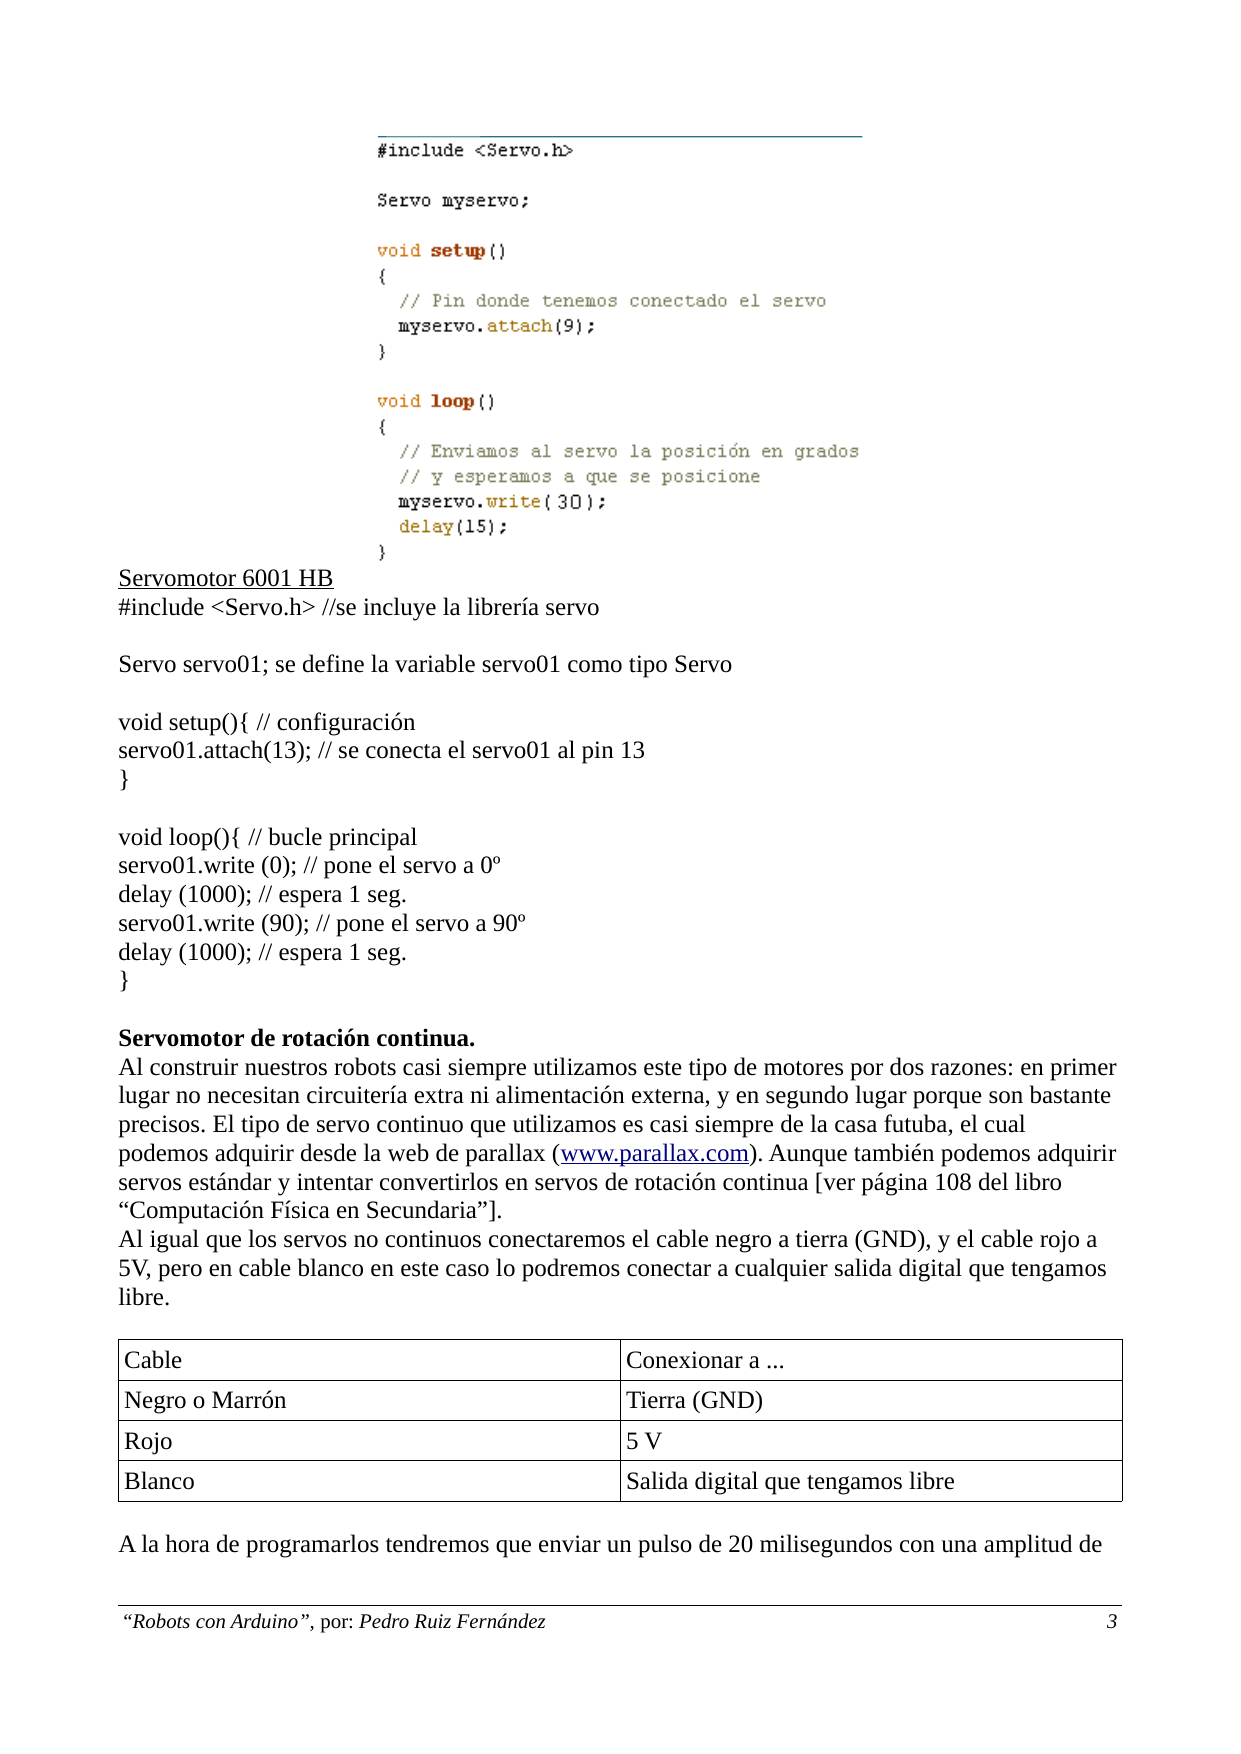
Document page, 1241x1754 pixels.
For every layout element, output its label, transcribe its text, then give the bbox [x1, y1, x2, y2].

table_cell Salida digital que tengamos libre [621, 1461, 1122, 1501]
table_cell Tierra (GND) [621, 1381, 1122, 1420]
text servo01.write (90); // pone el servo a 90º [118, 908, 1122, 937]
table_header Conexionar a ... [621, 1340, 1122, 1380]
table_cell Blanco [119, 1461, 620, 1501]
text delay (1000); // espera 1 seg. [118, 937, 1122, 966]
text void setup(){ // configuración [118, 707, 1122, 736]
picture [377, 136, 863, 564]
text delay (1000); // espera 1 seg. [118, 879, 1122, 908]
table_cell Rojo [119, 1421, 620, 1460]
text Servomotor de rotación continua. [118, 1023, 1122, 1052]
table_header Cable [119, 1340, 620, 1380]
text } [118, 966, 1122, 994]
text Al igual que los servos no continuos conectaremos el cable negro a tierra (GND), y el cable rojo a 5V, pero en cable blanco en este caso lo podremos conectar a cualquier salida digital que tengamos libre. [118, 1224, 1122, 1311]
text void loop(){ // bucle principal [118, 822, 1122, 851]
text A la hora de programarlos tendremos que enviar un pulso de 20 milisegundos con una amplitud de [118, 1529, 1122, 1558]
text Al construir nuestros robots casi siempre utilizamos este tipo de motores por dos razones: en primer lugar no necesitan circuitería extra ni alimentación externa, y en segundo lugar porque son bastante precisos. El tipo de servo continuo que utilizamos es casi siempre de la casa futuba, el cual podemos adquirir desde la web de parallax (www.parallax.com). Aunque también podemos adquirir servos estándar y intentar convertirlos en servos de rotación continua [ver página 108 del libro “Computación Física en Secundaria”]. [118, 1052, 1122, 1224]
table_cell 5 V [621, 1421, 1122, 1460]
table_cell Negro o Marrón [119, 1381, 620, 1420]
text Servomotor 6001 HB [118, 118, 1122, 592]
text #include <Servo.h> //se incluye la librería servo [118, 592, 1122, 621]
text servo01.attach(13); // se conecta el servo01 al pin 13 [118, 736, 1122, 764]
text servo01.write (0); // pone el servo a 0º [118, 851, 1122, 879]
text } [118, 764, 1122, 793]
text Servo servo01; se define la variable servo01 como tipo Servo [118, 649, 1122, 678]
